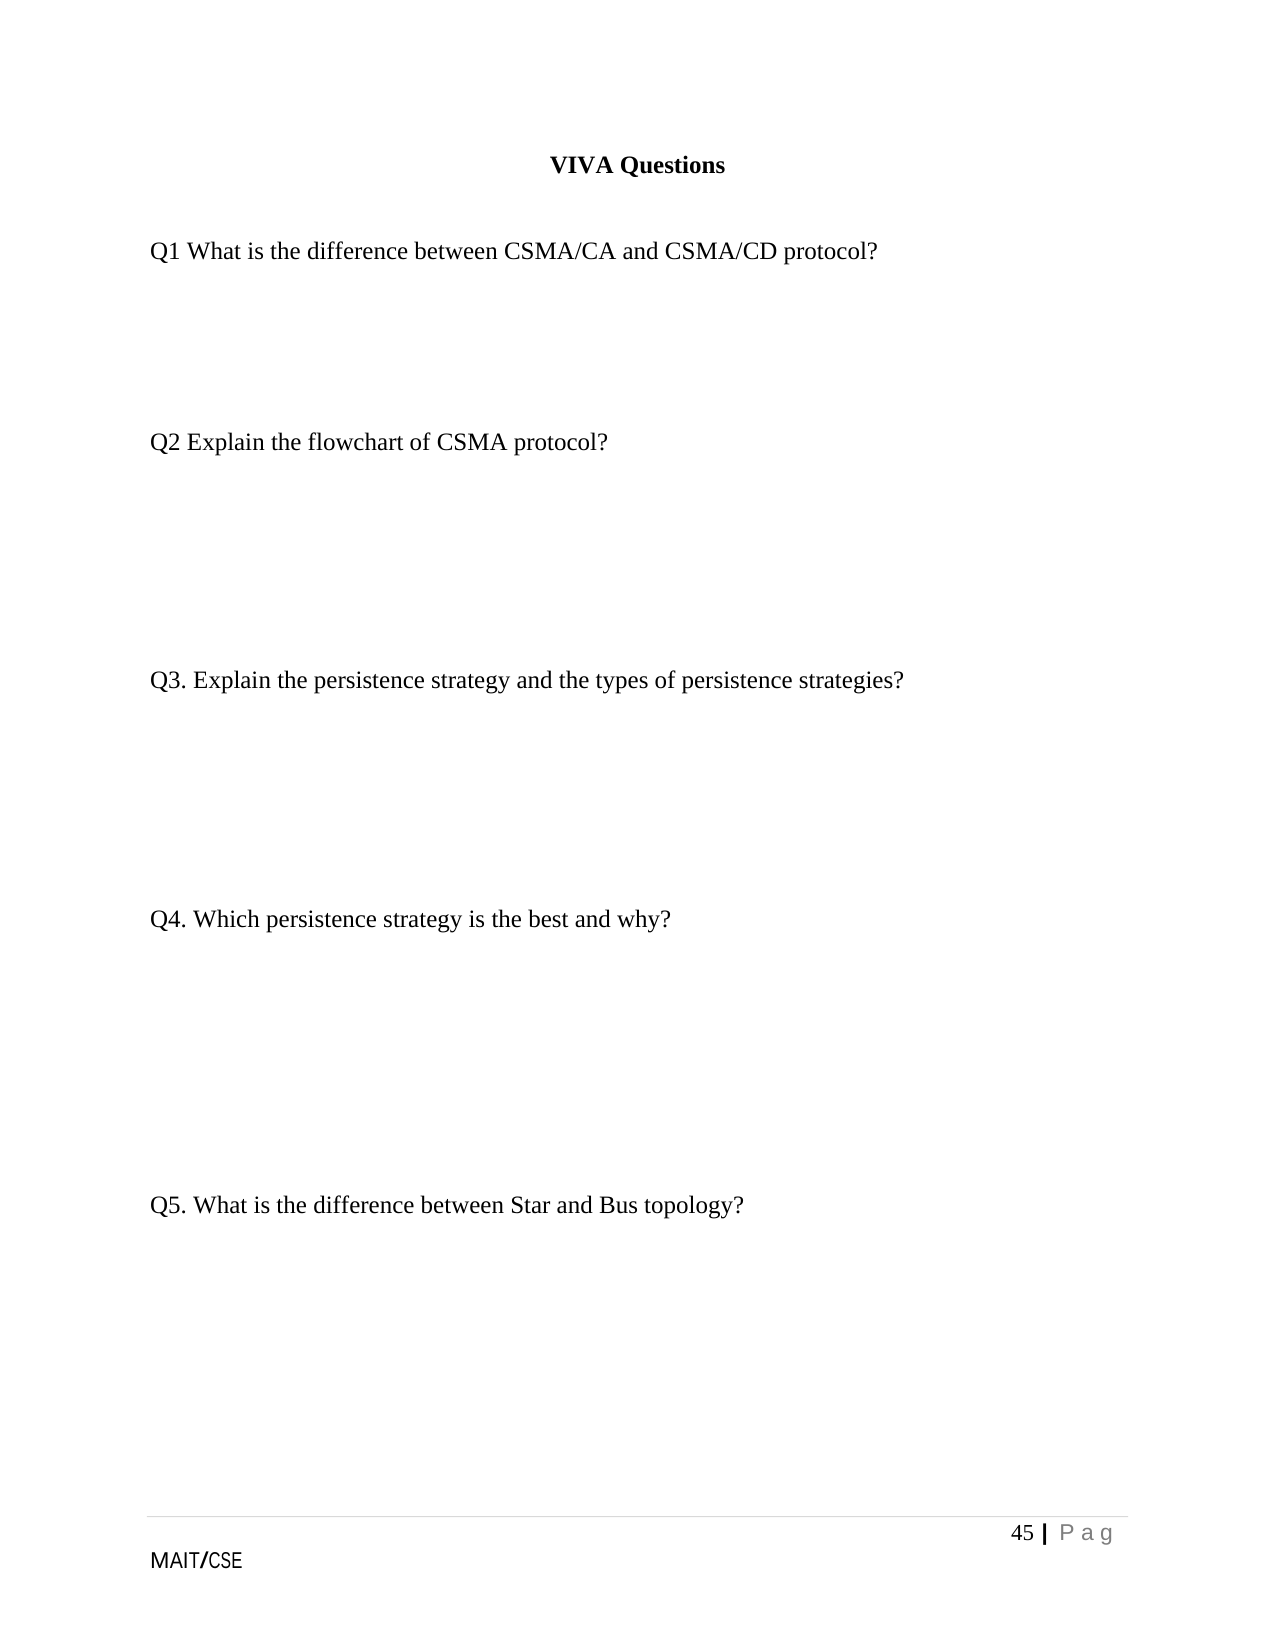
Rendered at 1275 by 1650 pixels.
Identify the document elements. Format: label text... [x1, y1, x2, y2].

text Q5. What is the difference between Star and Bus topology? [150, 1190, 1212, 1219]
text Q4. Which persistence strategy is the best and why? [150, 904, 1212, 933]
text Q2 Explain the flowchart of CSMA protocol? [150, 427, 1212, 456]
text Q3. Explain the persistence strategy and the types of persistence strategies? [150, 665, 1212, 694]
subtitle VIVA Questions [348, 150, 927, 179]
text Q1 What is the difference between CSMA/CA and CSMA/CD protocol? [150, 236, 1212, 265]
